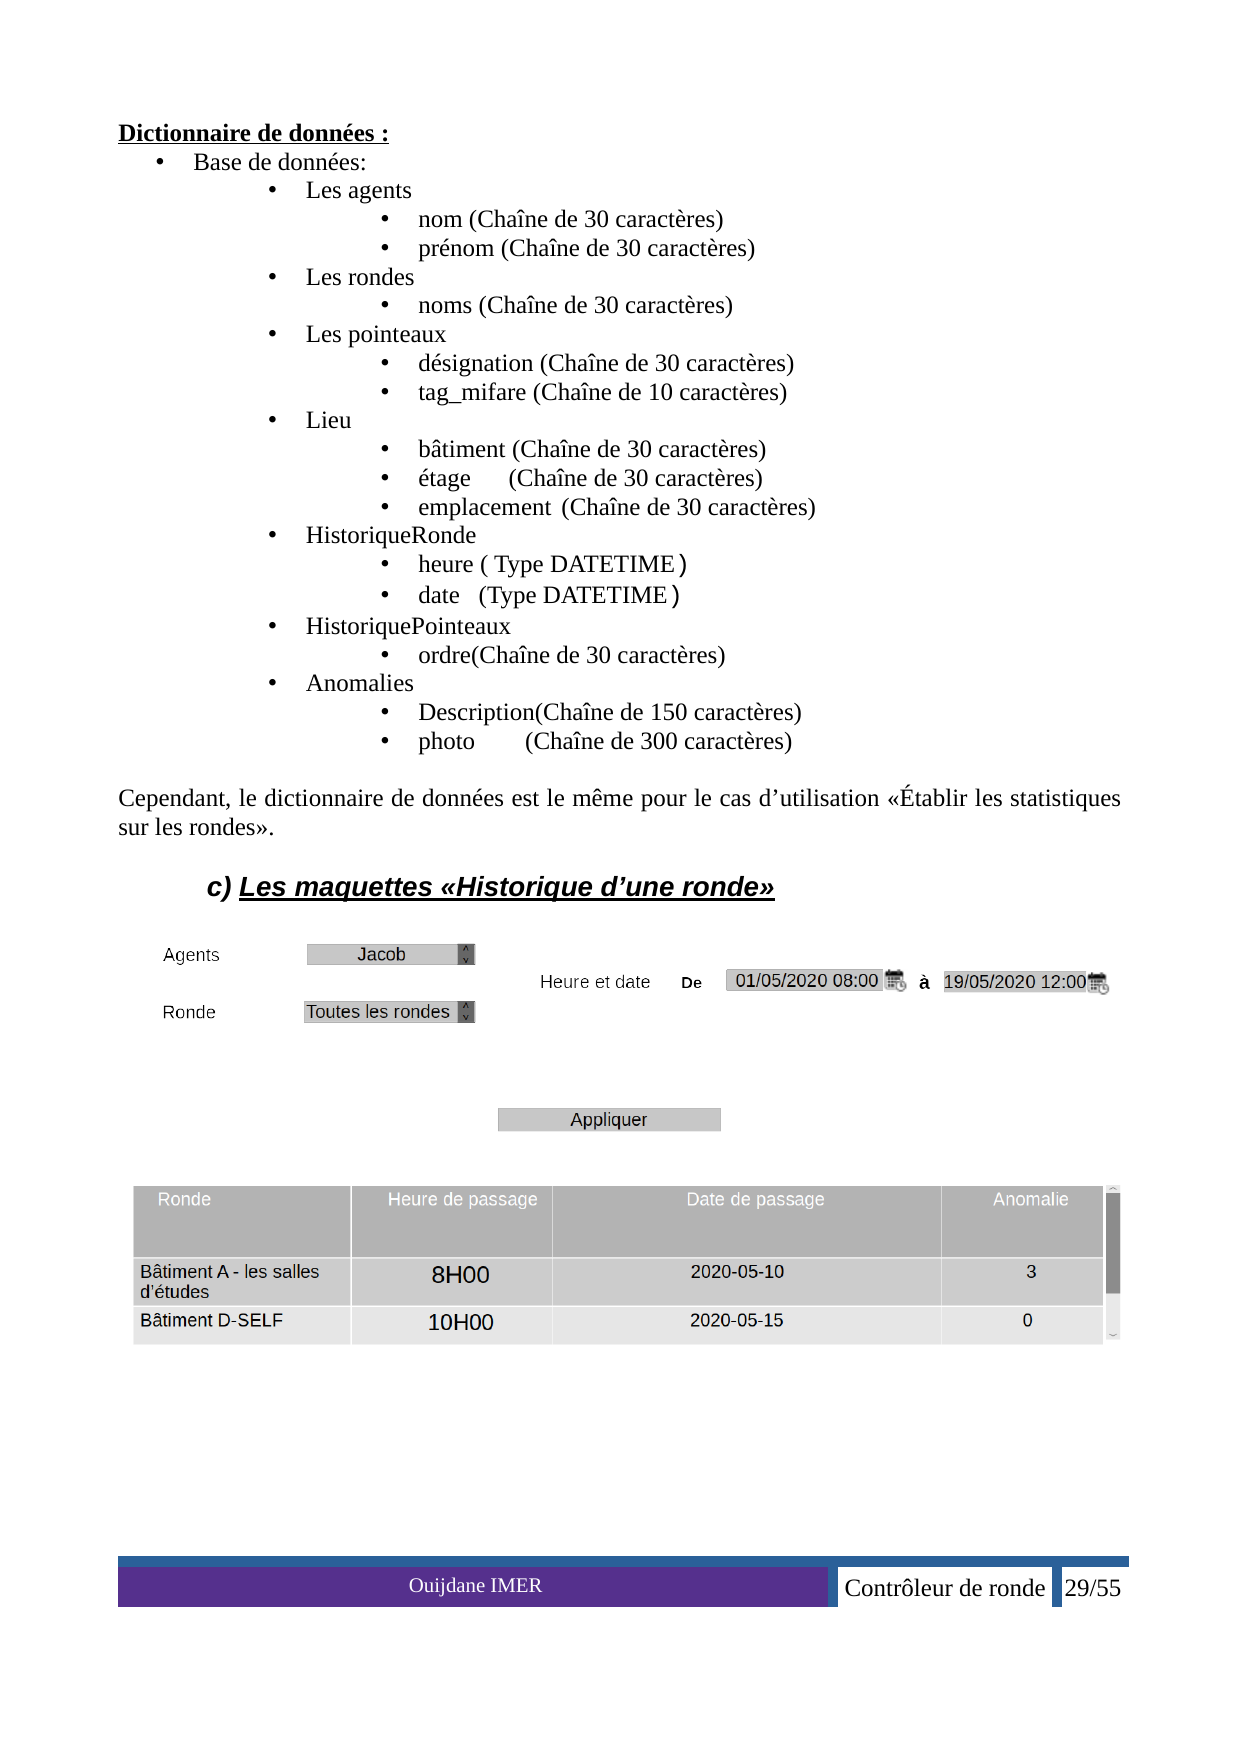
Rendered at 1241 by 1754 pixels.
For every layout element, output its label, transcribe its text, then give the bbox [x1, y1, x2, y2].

list Base de données: [156, 147, 1122, 176]
list HistoriquePointeaux [268, 611, 1122, 640]
list Description(Chaîne de 150 caractères) [381, 697, 1122, 726]
list Anomalies [268, 668, 1122, 697]
text Dictionnaire de données : [118, 118, 1122, 147]
list HistoriqueRonde [268, 521, 1122, 549]
list bâtiment (Chaîne de 30 caractères) [381, 434, 1122, 463]
list ordre(Chaîne de 30 caractères) [381, 640, 1122, 668]
list prénom (Chaîne de 30 caractères) [381, 233, 1122, 262]
list photo (Chaîne de 300 caractères) [381, 726, 1122, 755]
list nom (Chaîne de 30 caractères) [381, 204, 1122, 233]
list Lieu [268, 406, 1122, 434]
subtitle Les maquettes «Historique d’une ronde» [118, 871, 1122, 902]
list Les agents [268, 176, 1122, 204]
list noms (Chaîne de 30 caractères) [381, 291, 1122, 319]
text Cependant, le dictionnaire de données est le même pour le cas d’utilisation «Établir les statistiques sur les rondes». [118, 783, 1122, 841]
list étage (Chaîne de 30 caractères) [381, 463, 1122, 492]
list Les rondes [268, 262, 1122, 291]
list tag_mifare (Chaîne de 10 caractères) [381, 377, 1122, 406]
list date (Type DATETIME) [381, 580, 1122, 611]
list désignation (Chaîne de 30 caractères) [381, 348, 1122, 377]
list emplacement (Chaîne de 30 caractères) [381, 492, 1122, 521]
list Les pointeaux [268, 319, 1122, 348]
list heure ( Type DATETIME) [381, 549, 1122, 580]
picture [125, 927, 1123, 962]
